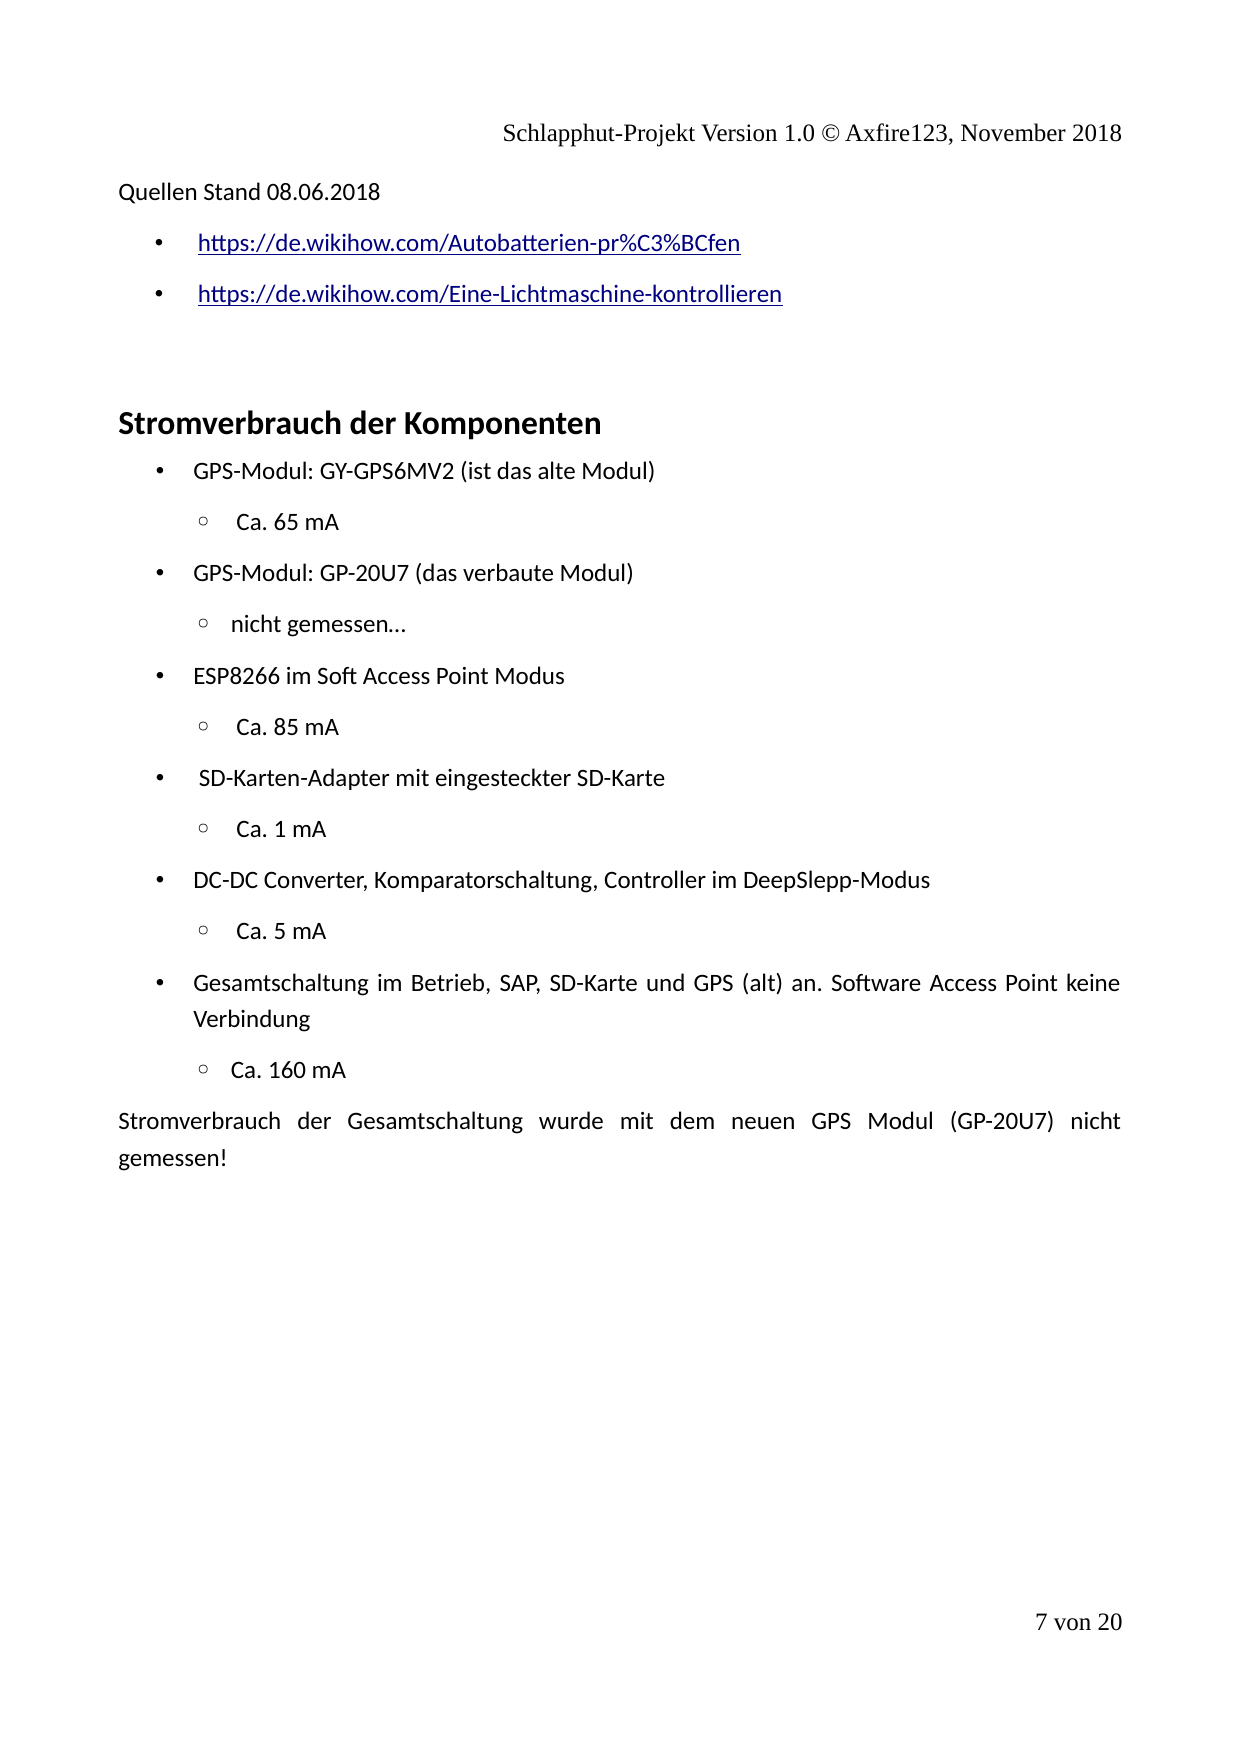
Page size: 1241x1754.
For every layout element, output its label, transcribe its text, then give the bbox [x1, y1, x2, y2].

list https://de.wikihow.com/Autobatterien-pr%C3%BCfen [154, 227, 1122, 258]
text Stromverbrauch der Gesamtschaltung wurde mit dem neuen GPS Modul (GP-20U7) nicht gemessen! [118, 1106, 1122, 1173]
list https://de.wikihow.com/Eine-Lichtmaschine-kontrollieren [154, 279, 1122, 309]
list DC-DC Converter, Komparatorschaltung, Controller im DeepSlepp-Modus [156, 864, 1122, 895]
list SD-Karten-Adapter mit eingesteckter SD-Karte [156, 762, 1122, 793]
list Ca. 160 mA [193, 1054, 1122, 1085]
list Ca. 5 mA [193, 916, 1122, 946]
text Quellen Stand 08.06.2018 [118, 176, 1122, 207]
list Ca. 65 mA [193, 506, 1122, 537]
list GPS-Modul: GY-GPS6MV2 (ist das alte Modul) [156, 455, 1122, 486]
list nicht gemessen… [193, 609, 1122, 639]
subtitle Stromverbrauch der Komponenten [118, 402, 1122, 443]
list Ca. 1 mA [193, 813, 1122, 844]
list Ca. 85 mA [193, 711, 1122, 741]
list GPS-Modul: GP-20U7 (das verbaute Modul) [156, 557, 1122, 588]
list ESP8266 im Soft Access Point Modus [156, 660, 1122, 690]
list Gesamtschaltung im Betrieb, SAP, SD-Karte und GPS (alt) an. Software Access Point keine Verbindung [156, 967, 1122, 1034]
